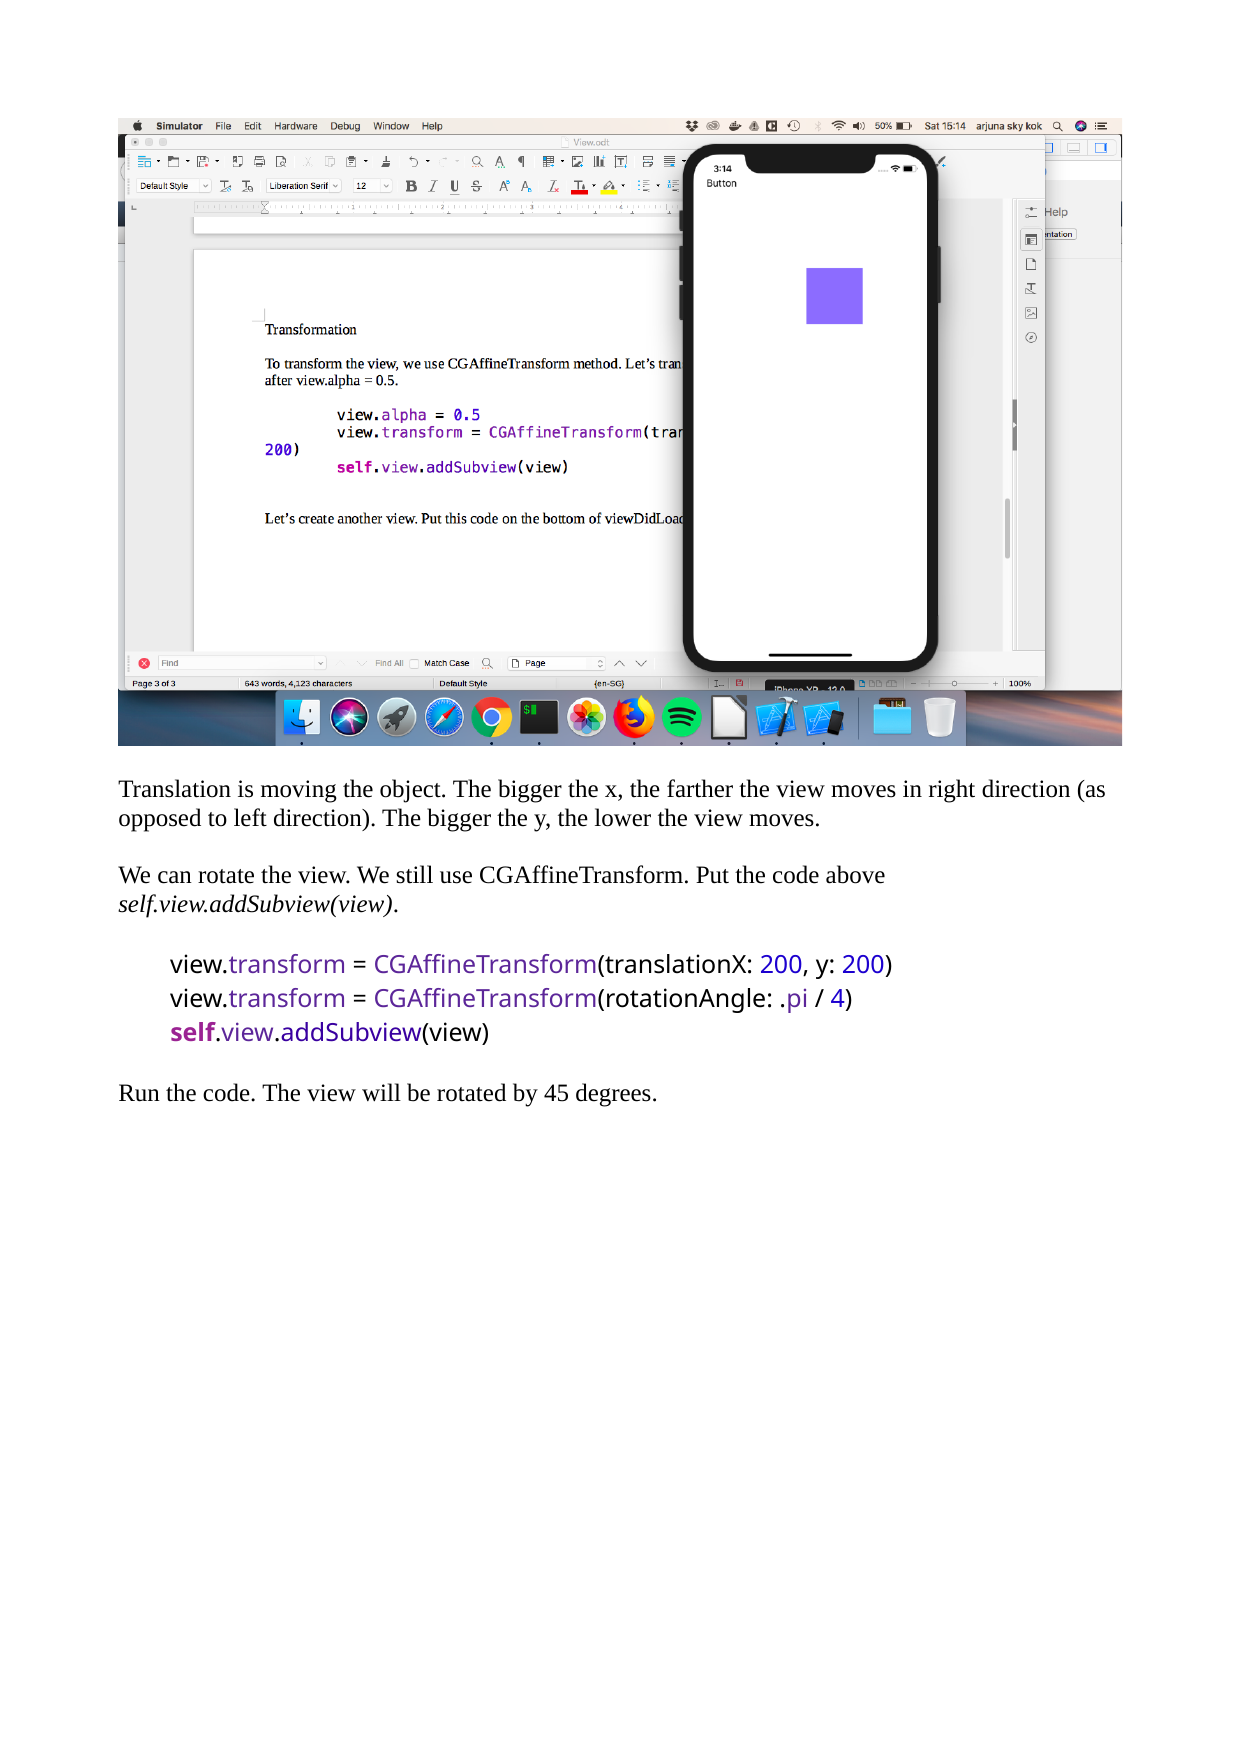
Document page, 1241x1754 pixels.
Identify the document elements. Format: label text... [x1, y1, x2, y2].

text Translation is moving the object. The bigger the x, the farther the view moves in right direction (as opposed to left direction). The bigger the y, the lower the view moves. [118, 774, 1122, 832]
picture [118, 118, 1123, 746]
text view.transform = CGAffineTransform(rotationAngle: .pi / 4) [118, 981, 1122, 1015]
text self.view.addSubview(view) [118, 1015, 1122, 1049]
text Run the code. The view will be rotated by 45 degrees. [118, 1078, 1122, 1106]
text We can rotate the view. We still use CGAffineTransform. Put the code above self.view.addSubview(view). [118, 861, 1122, 918]
text view.transform = CGAffineTransform(translationX: 200, y: 200) [118, 947, 1122, 981]
